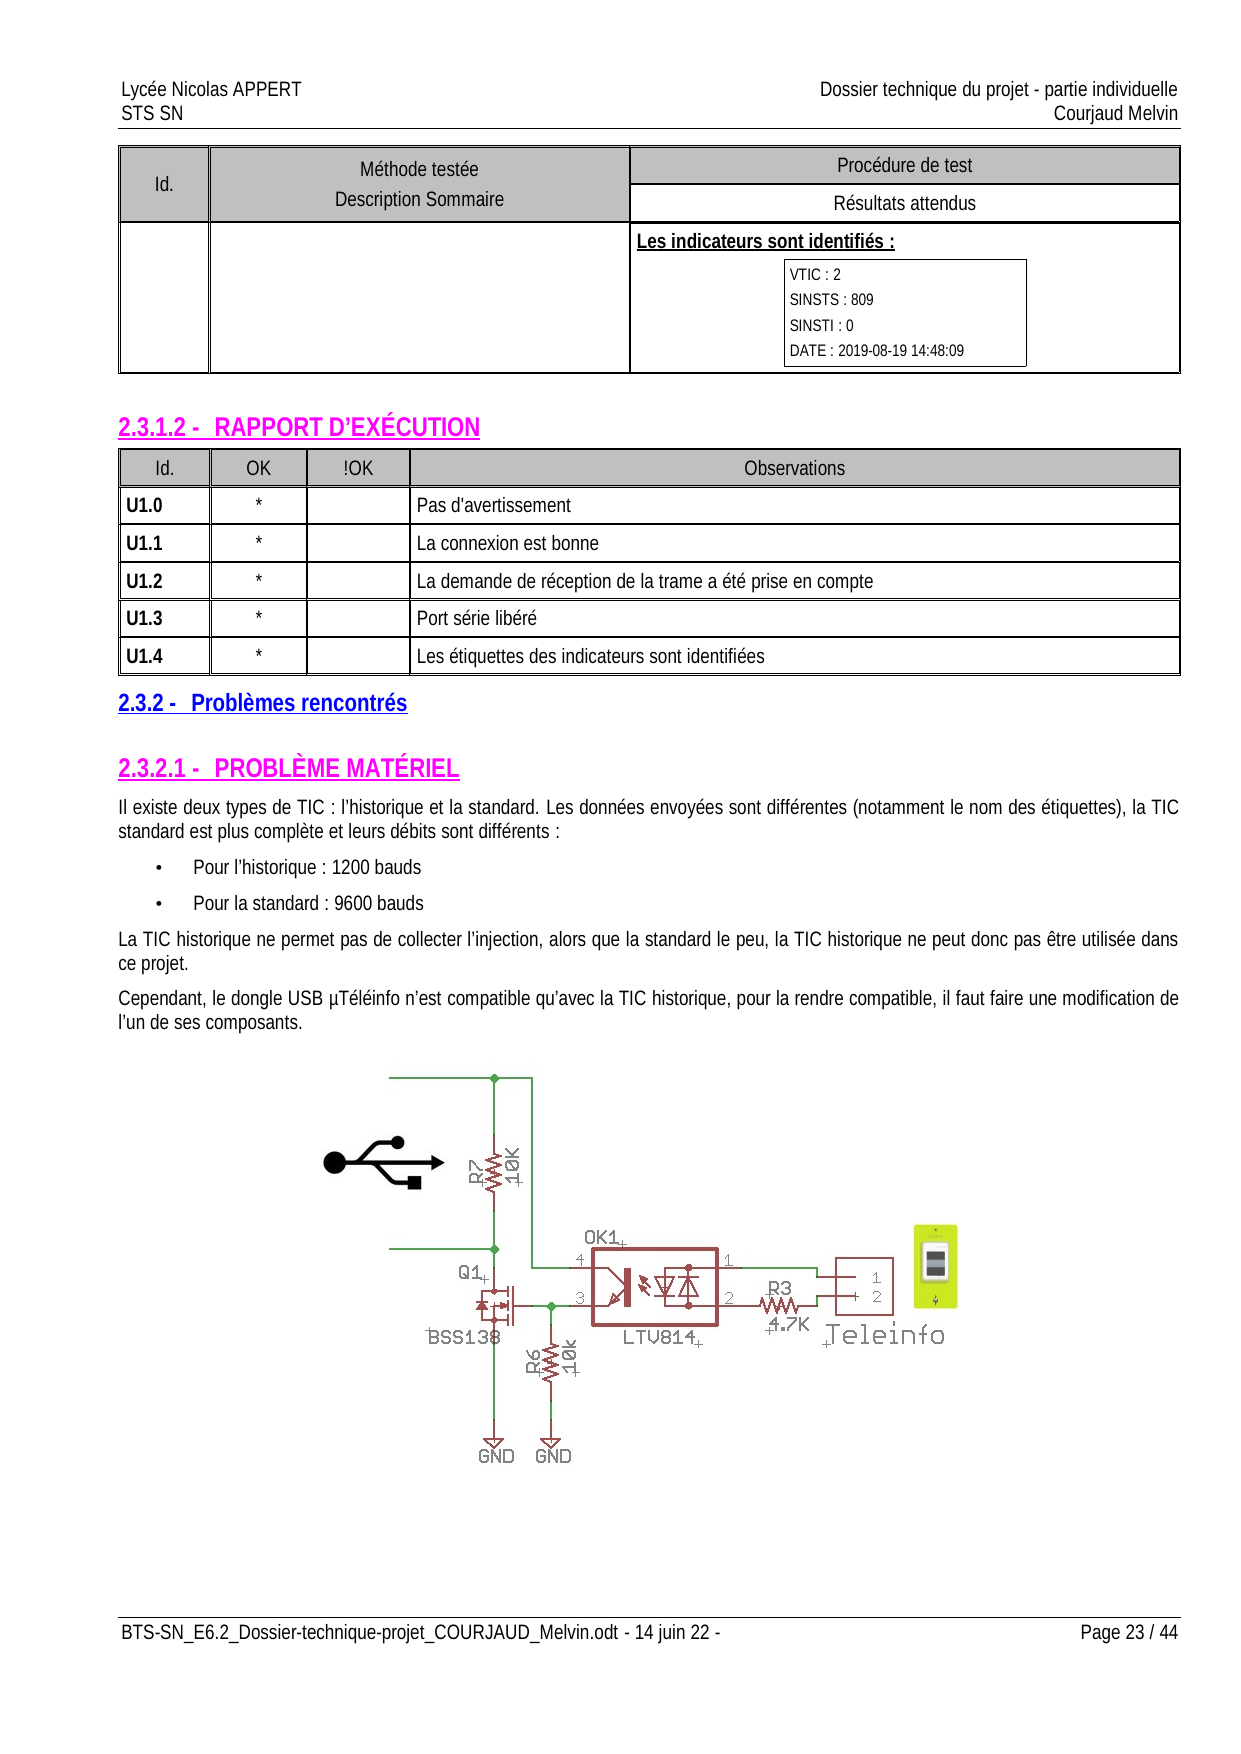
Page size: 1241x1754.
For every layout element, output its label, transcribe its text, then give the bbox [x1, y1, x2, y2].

table_cell Port série libéré [411, 601, 1179, 636]
table_header Procédure de test [631, 148, 1179, 183]
table_cell La connexion est bonne [411, 525, 1179, 561]
picture [320, 1046, 980, 1502]
table_cell U1.2 [121, 563, 209, 598]
table_cell [308, 488, 409, 523]
table_cell [308, 563, 409, 598]
table_cell [308, 601, 409, 636]
text Il existe deux types de TIC : l’historique et la standard. Les données envoyées sont différentes (notamment le nom des étiquettes), la TIC standard est plus complète et leurs débits sont différents : [118, 795, 1181, 843]
table_header OK [212, 450, 306, 485]
table_header Id. [121, 148, 208, 221]
table_cell [121, 223, 208, 372]
table_header VTIC : 2 SINSTS : 809 SINSTI : 0 DATE : 2019-08-19 14:48:09 [785, 260, 1026, 366]
table_cell Pas d'avertissement [411, 488, 1179, 523]
table_cell [308, 525, 409, 561]
table_header !OK [308, 450, 409, 485]
table_cell [211, 223, 629, 372]
table_header Méthode testée Description Sommaire [211, 148, 629, 221]
table_cell U1.0 [121, 488, 209, 523]
table_cell [308, 638, 409, 673]
table_cell * [212, 488, 306, 523]
table_cell U1.3 [121, 601, 209, 636]
text La TIC historique ne permet pas de collecter l’injection, alors que la standard le peu, la TIC historique ne peut donc pas être utilisée dans ce projet. [118, 927, 1181, 974]
table_cell U1.1 [121, 525, 209, 561]
text Cependant, le dongle USB µTéléinfo n’est compatible qu’avec la TIC historique, pour la rendre compatible, il faut faire une modification de l’un de ses composants. [118, 986, 1181, 1034]
table_header Observations [411, 450, 1179, 485]
table_cell * [212, 563, 306, 598]
table_cell * [212, 638, 306, 673]
subtitle Problèmes rencontrés [118, 687, 1181, 716]
subtitle Problème matériel [118, 752, 1181, 783]
table_cell Les étiquettes des indicateurs sont identifiées [411, 638, 1179, 673]
table_cell * [212, 601, 306, 636]
table_cell La demande de réception de la trame a été prise en compte [411, 563, 1179, 598]
subtitle Rapport d’exécution [118, 411, 1181, 442]
table_cell * [212, 525, 306, 561]
table_cell Résultats attendus [631, 185, 1179, 221]
list Pour l’historique : 1200 bauds [156, 855, 1181, 879]
table_cell Les indicateurs sont identifiés : [631, 224, 1179, 372]
table_header Id. [121, 450, 209, 485]
table_cell U1.4 [121, 638, 209, 673]
list Pour la standard : 9600 bauds [156, 891, 1181, 915]
